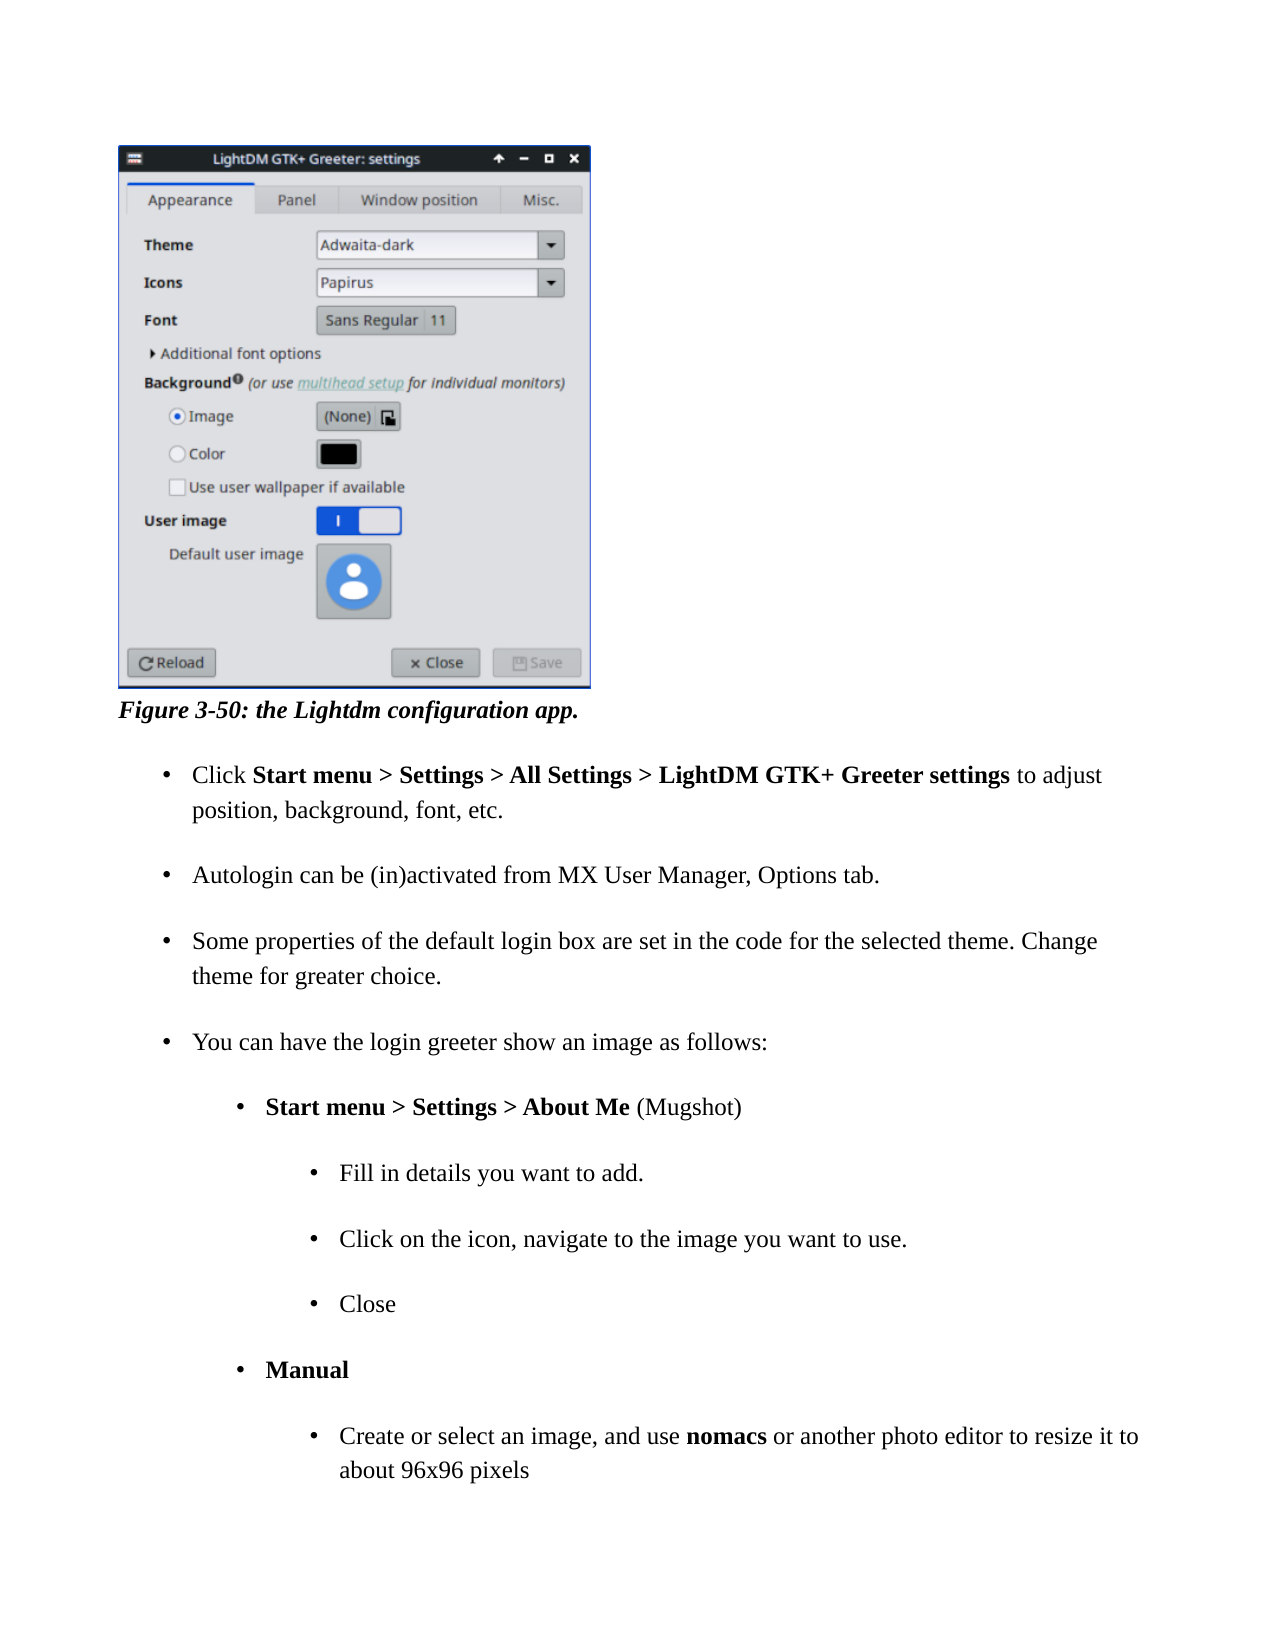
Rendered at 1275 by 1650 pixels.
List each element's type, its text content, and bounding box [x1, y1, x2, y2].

list Fill in details you want to add. [309, 1158, 1157, 1187]
list Manual [236, 1355, 1157, 1384]
picture [118, 145, 591, 689]
list Create or select an image, and use nomacs or another photo editor to resize it to about 96x96 pixels [309, 1421, 1157, 1484]
list Start menu > Settings > About Me (Mugshot) [236, 1092, 1157, 1121]
list Autologin can be (in)activated from MX User Manager, Options tab. [162, 861, 1157, 889]
text Figure 3-50: the Lightdm configuration app. [118, 118, 1157, 723]
list Click on the icon, navigate to the image you want to use. [309, 1224, 1157, 1252]
list Close [309, 1289, 1157, 1318]
list Click Start menu > Settings > All Settings > LightDM GTK+ Greeter settings to adjust position, background, font, etc. [162, 760, 1157, 824]
list You can have the login greeter show an image as follows: [162, 1027, 1157, 1055]
list Some properties of the default login box are set in the code for the selected theme. Change theme for greater choice. [162, 926, 1157, 989]
